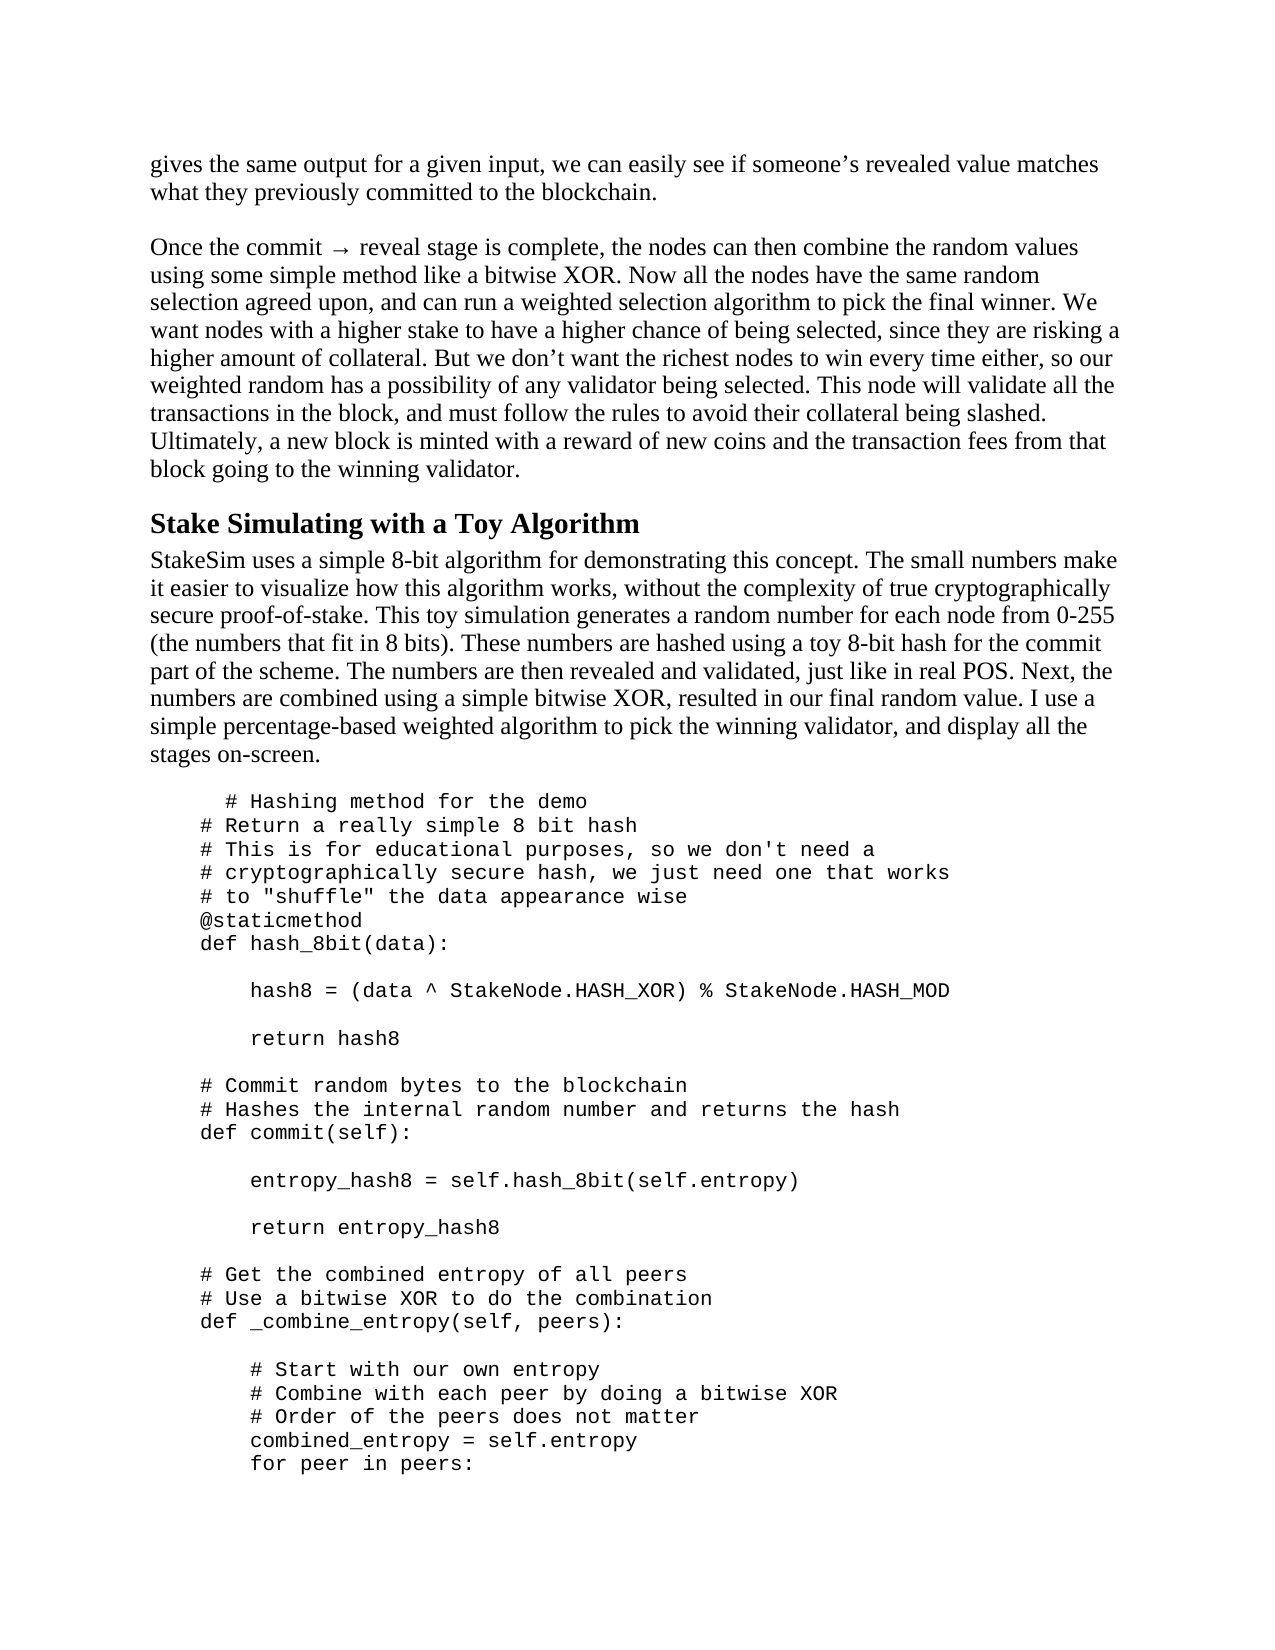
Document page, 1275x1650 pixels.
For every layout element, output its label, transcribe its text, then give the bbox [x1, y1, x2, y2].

text Once the commit → reveal stage is complete, the nodes can then combine the random values using some simple method like a bitwise XOR. Now all the nodes have the same random selection agreed upon, and can run a weighted selection algorithm to pick the final winner. We want nodes with a higher stake to have a higher chance of being selected, since they are risking a higher amount of collateral. But we don’t want the richest nodes to win every time either, so our weighted random has a possibility of any validator being selected. This node will validate all the transactions in the block, and must follow the rules to avoid their collateral being slashed. Ultimately, a new block is minted with a reward of new coins and the transaction fees from that block going to the winning validator. [150, 233, 1125, 482]
text return entropy_hash8 [150, 1217, 1125, 1241]
text StakeSim uses a simple 8-bit algorithm for demonstrating this concept. The small numbers make it easier to visualize how this algorithm works, without the complexity of true cryptographically secure proof-of-stake. This toy simulation generates a random number for each node from 0-255 (the numbers that fit in 8 bits). These numbers are hashed using a toy 8-bit hash for the commit part of the scheme. The numbers are then revealed and validated, just like in real POS. Next, the numbers are combined using a simple bitwise XOR, resulted in our final random value. I use a simple percentage-based weighted algorithm to pick the winning validator, and display all the stages on-screen. [150, 546, 1125, 768]
subtitle Stake Simulating with a Toy Algorithm [150, 507, 1125, 540]
text gives the same output for a given input, we can easily see if someone’s revealed value matches what they previously committed to the blockchain. [150, 150, 1125, 205]
text # Return a really simple 8 bit hash [150, 815, 1125, 839]
text # Get the combined entropy of all peers [150, 1264, 1125, 1288]
text # This is for educational purposes, so we don't need a [150, 839, 1125, 862]
text def _combine_entropy(self, peers): [150, 1312, 1125, 1335]
text return hash8 [150, 1028, 1125, 1051]
text # Hashing method for the demo [150, 791, 1125, 815]
text # Commit random bytes to the blockchain [150, 1075, 1125, 1099]
text # to "shuffle" the data appearance wise [150, 886, 1125, 909]
text def hash_8bit(data): [150, 933, 1125, 957]
text hash8 = (data ^ StakeNode.HASH_XOR) % StakeNode.HASH_MOD [150, 981, 1125, 1004]
text # Order of the peers does not matter [150, 1406, 1125, 1430]
text def commit(self): [150, 1122, 1125, 1146]
text # Combine with each peer by doing a bitwise XOR [150, 1382, 1125, 1406]
text # Start with our own entropy [150, 1359, 1125, 1382]
text # Use a bitwise XOR to do the combination [150, 1288, 1125, 1312]
text entropy_hash8 = self.hash_8bit(self.entropy) [150, 1170, 1125, 1193]
text for peer in peers: [150, 1453, 1125, 1477]
text # cryptographically secure hash, we just need one that works [150, 862, 1125, 886]
text combined_entropy = self.entropy [150, 1430, 1125, 1453]
text @staticmethod [150, 909, 1125, 933]
text # Hashes the internal random number and returns the hash [150, 1099, 1125, 1122]
